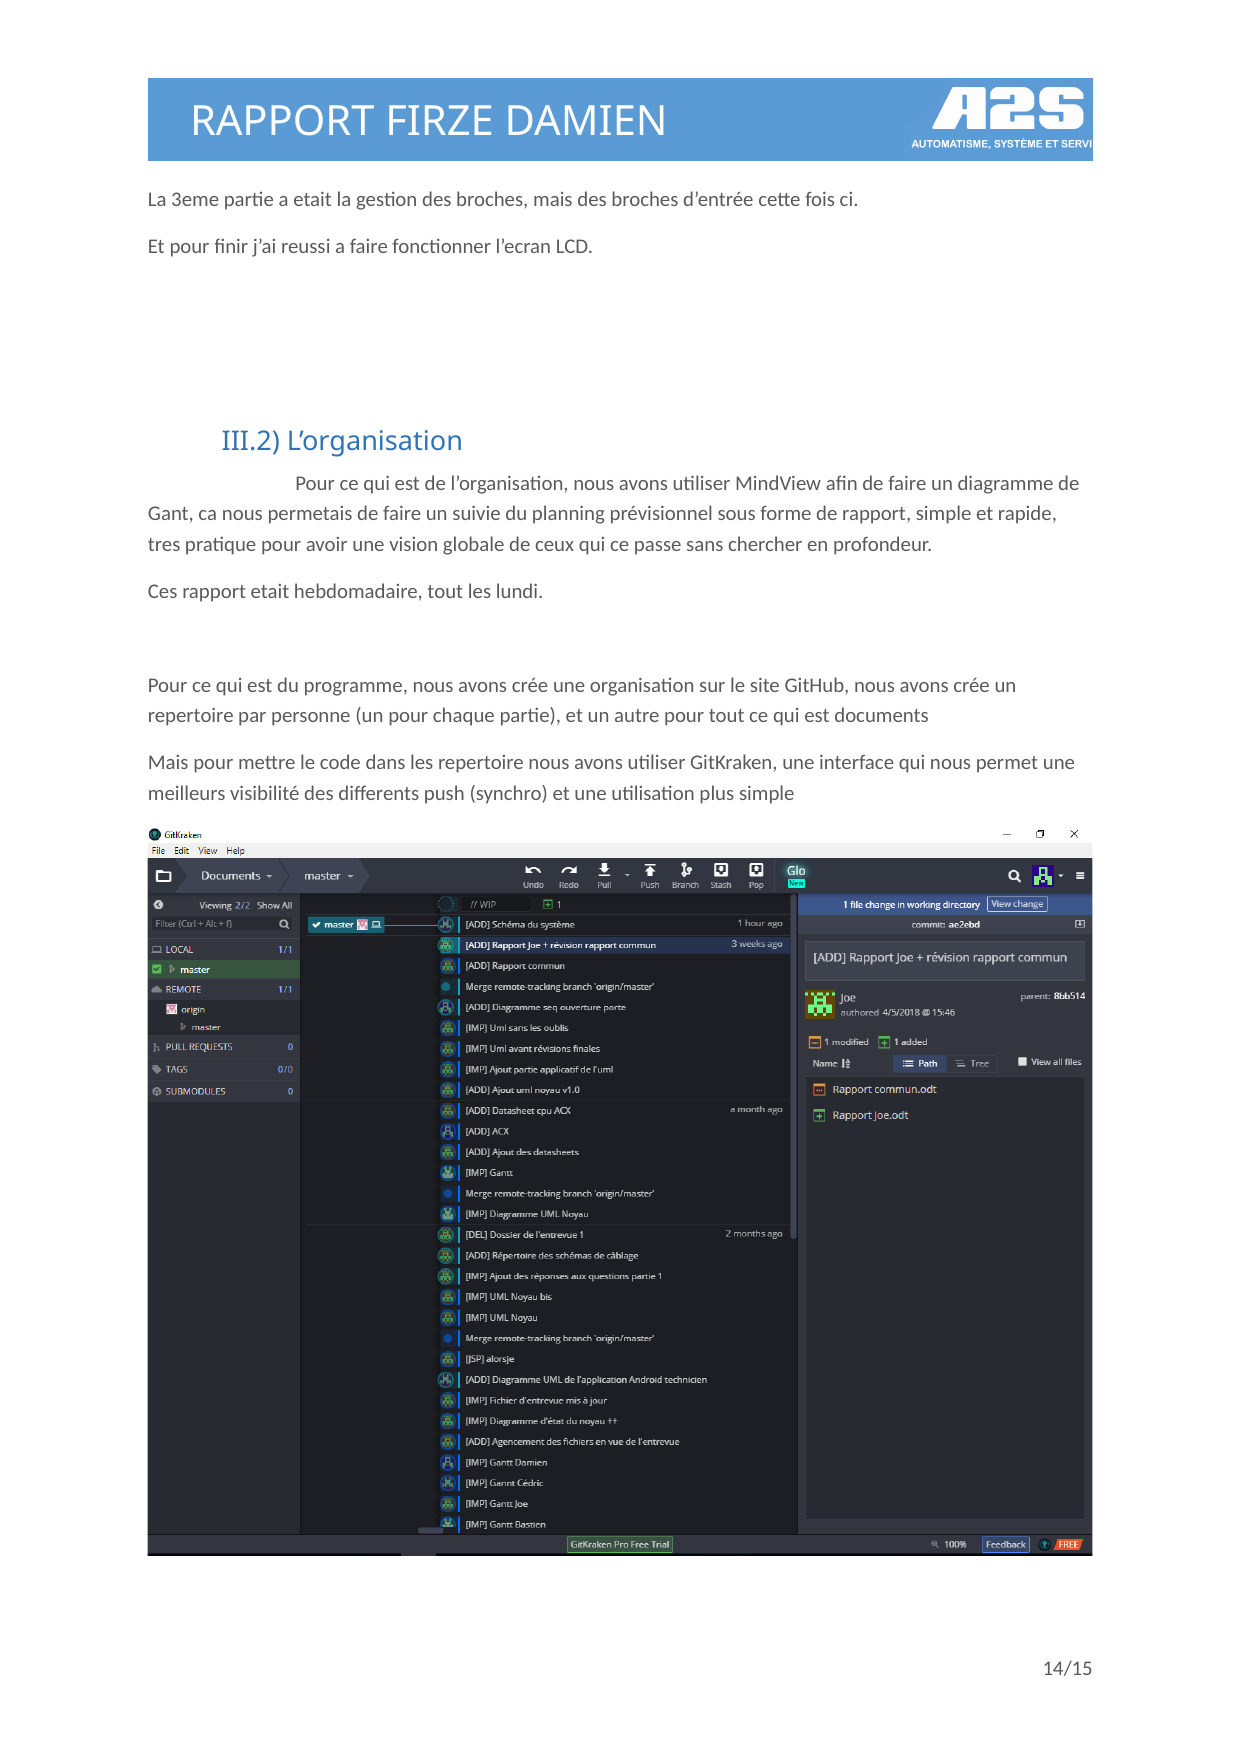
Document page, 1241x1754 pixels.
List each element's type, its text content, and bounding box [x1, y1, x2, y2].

picture [903, 79, 1092, 160]
picture [903, 55, 1115, 188]
text Pour ce qui est du programme, nous avons crée une organisation sur le site GitHub, nous avons crée un repertoire par personne (un pour chaque partie), et un autre pour tout ce qui est documents [148, 672, 1093, 728]
text Et pour finir j’ai reussi a faire fonctionner l’ecran LCD. [148, 233, 1093, 259]
text Ces rapport etait hebdomadaire, tout les lundi. [148, 578, 1093, 603]
subtitle III.2) L’organisation [148, 422, 1093, 458]
picture [147, 827, 1093, 1556]
text Mais pour mettre le code dans les repertoire nous avons utiliser GitKraken, une interface qui nous permet une meilleurs visibilité des differents push (synchro) et une utilisation plus simple [148, 749, 1093, 805]
text Pour ce qui est de l’organisation, nous avons utiliser MindView afin de faire un diagramme de Gant, ca nous permetais de faire un suivie du planning prévisionnel sous forme de rapport, simple et rapide, tres pratique pour avoir une vision globale de ceux qui ce passe sans chercher en profondeur. [148, 470, 1093, 556]
text La 3eme partie a etait la gestion des broches, mais des broches d’entrée cette fois ci. [148, 186, 1093, 212]
